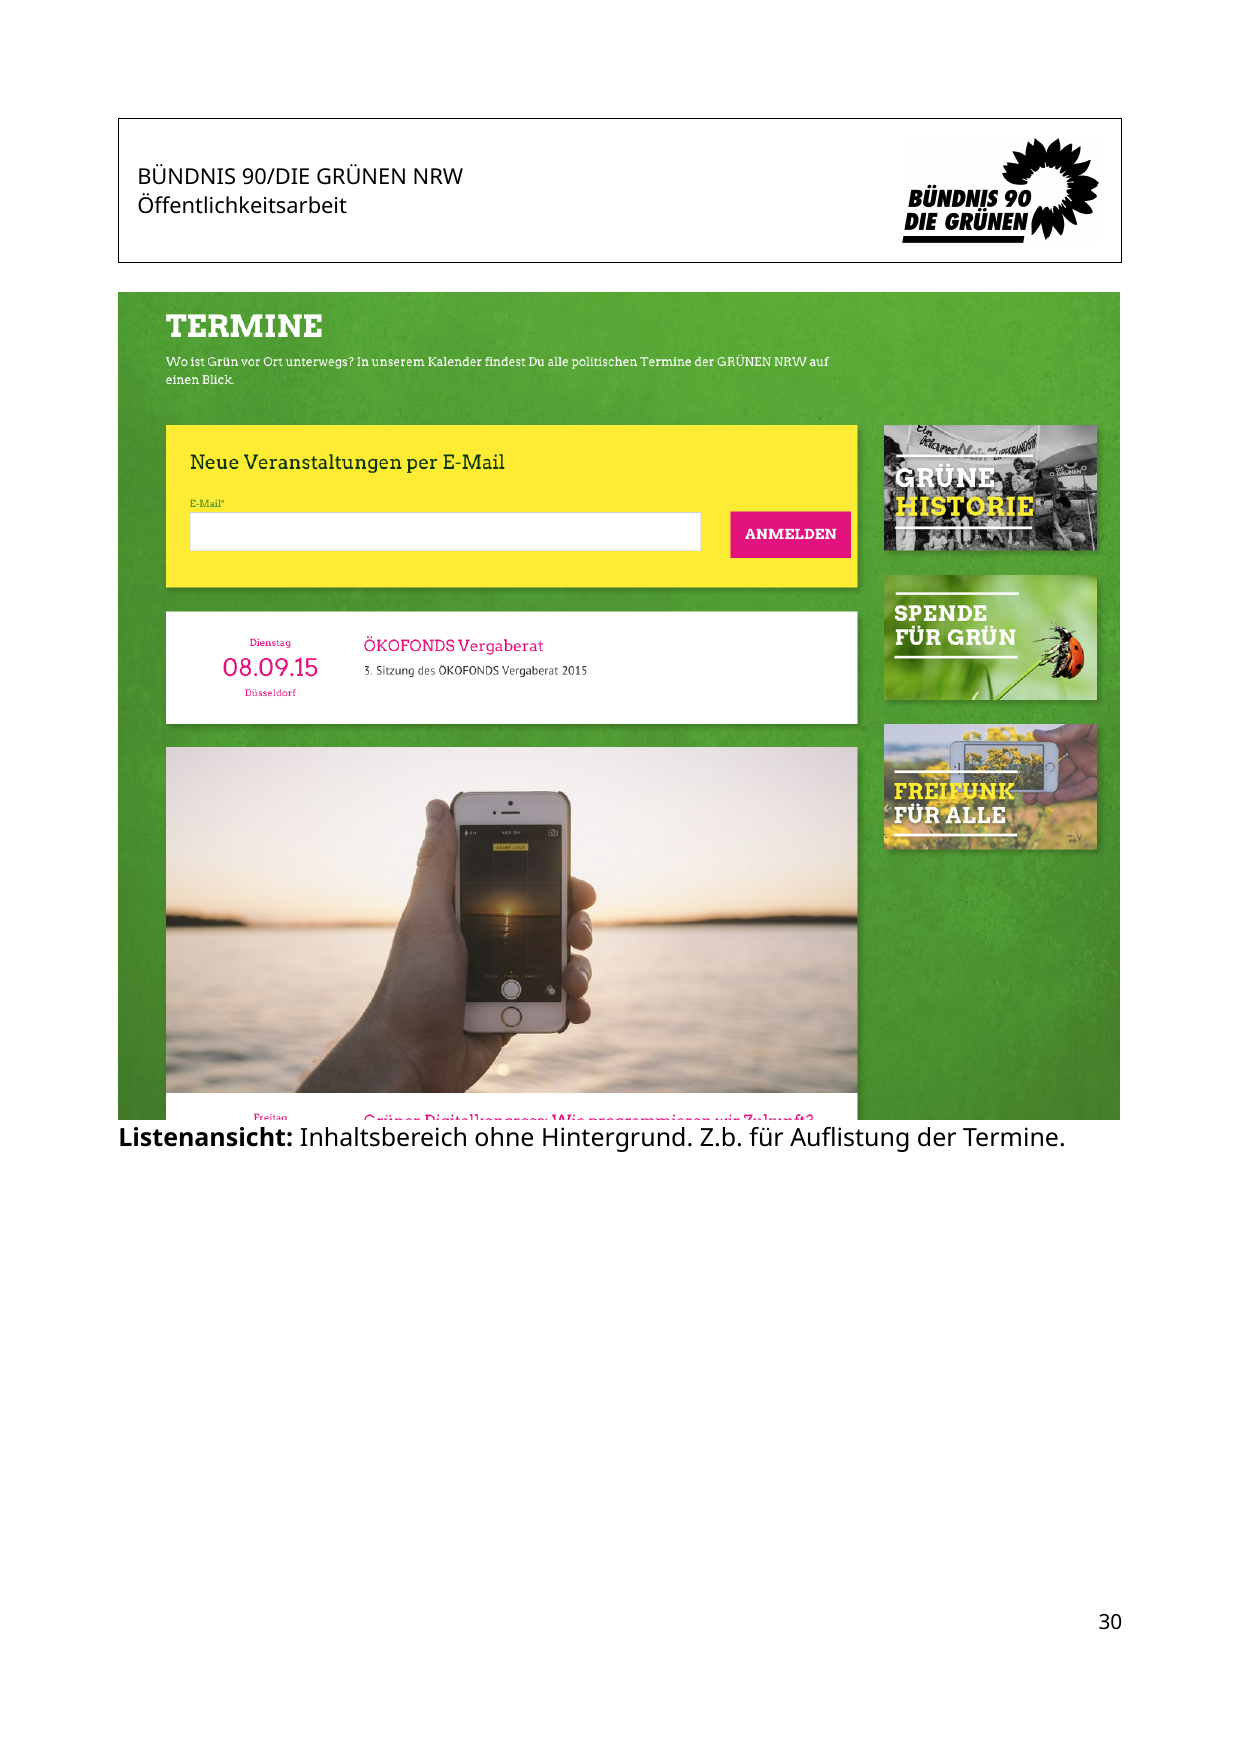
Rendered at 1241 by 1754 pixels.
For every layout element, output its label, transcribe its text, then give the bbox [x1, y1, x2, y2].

text Listenansicht: Inhaltsbereich ohne Hintergrund. Z.b. für Auflistung der Termine. [118, 292, 1122, 1154]
picture [902, 138, 1099, 243]
picture [118, 292, 1120, 1120]
